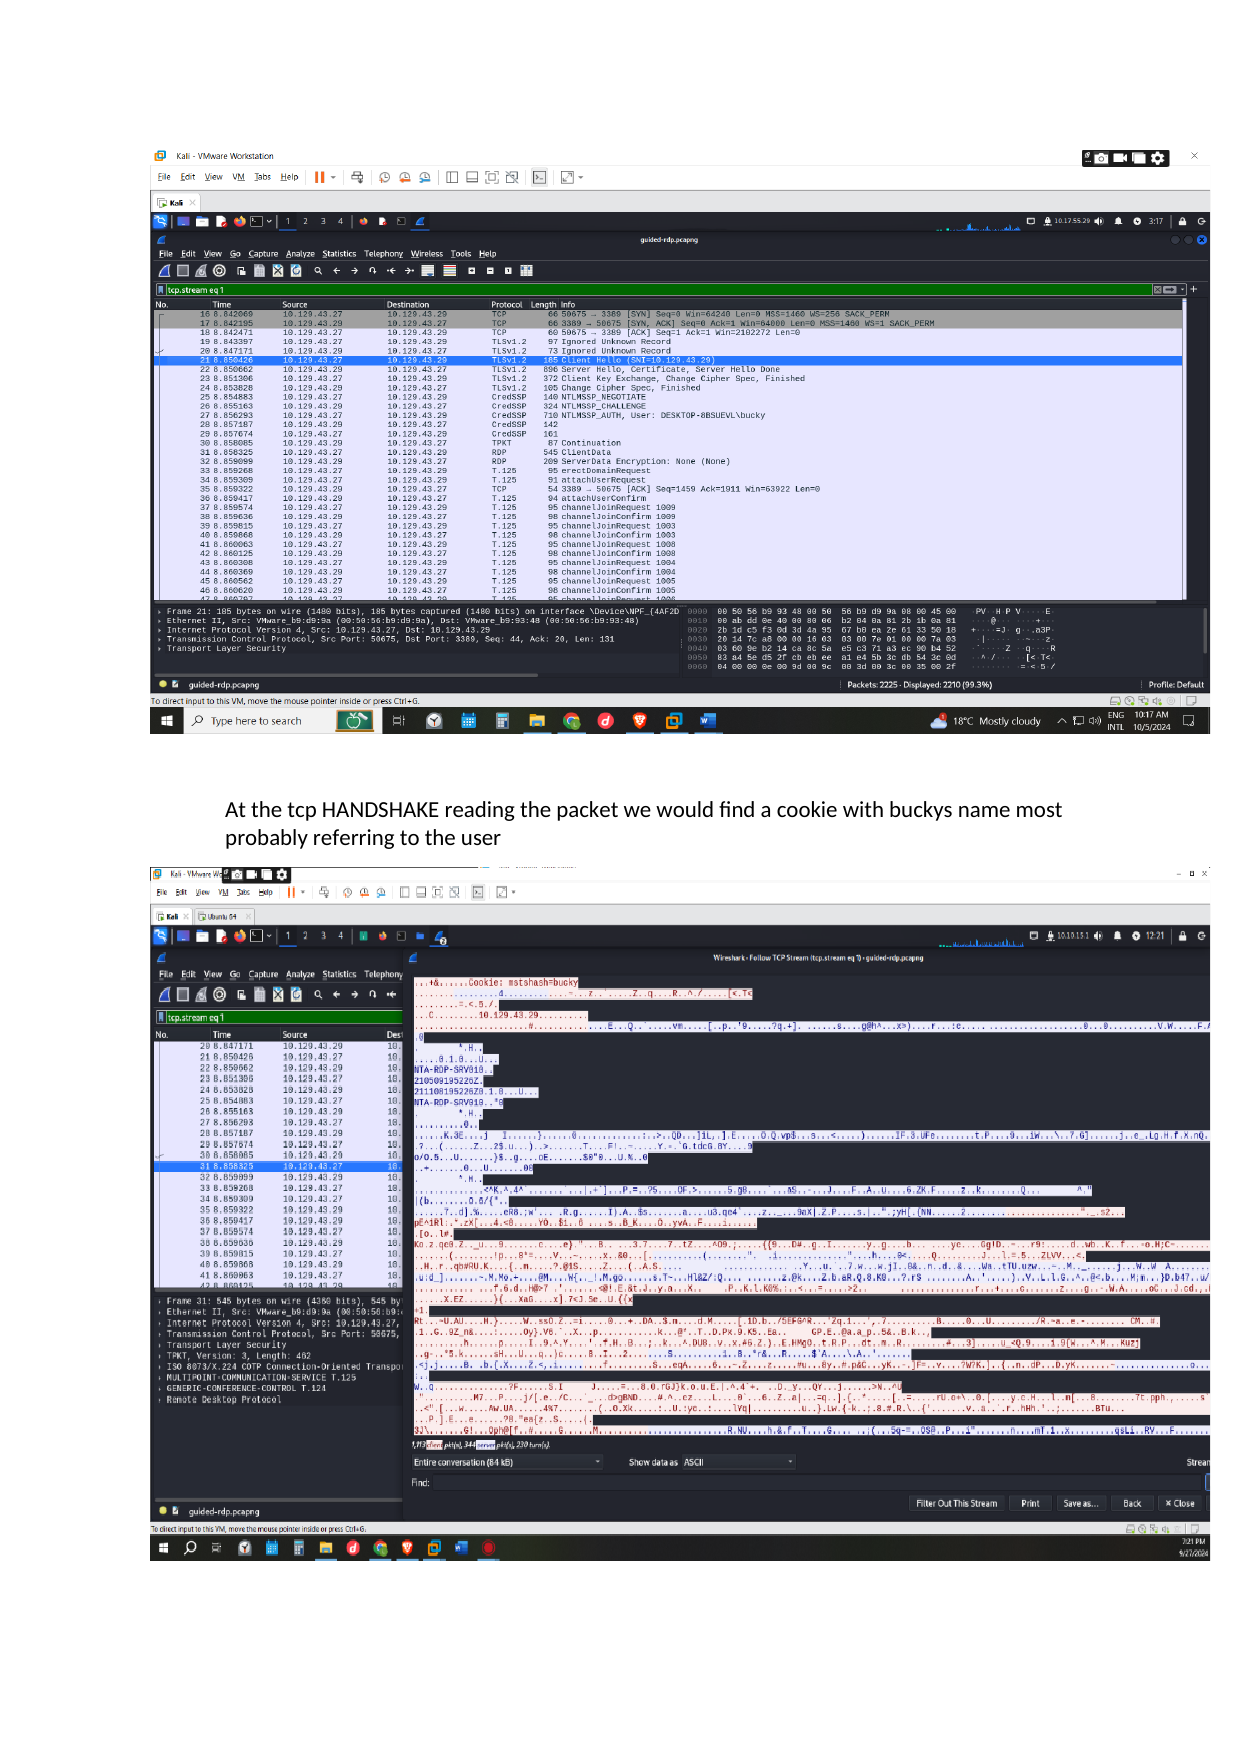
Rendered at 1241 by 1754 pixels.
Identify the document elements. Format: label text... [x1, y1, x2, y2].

text At the tcp HANDSHAKE reading the packet we would find a cookie with buckys name most probably referring to the user [225, 795, 1090, 851]
